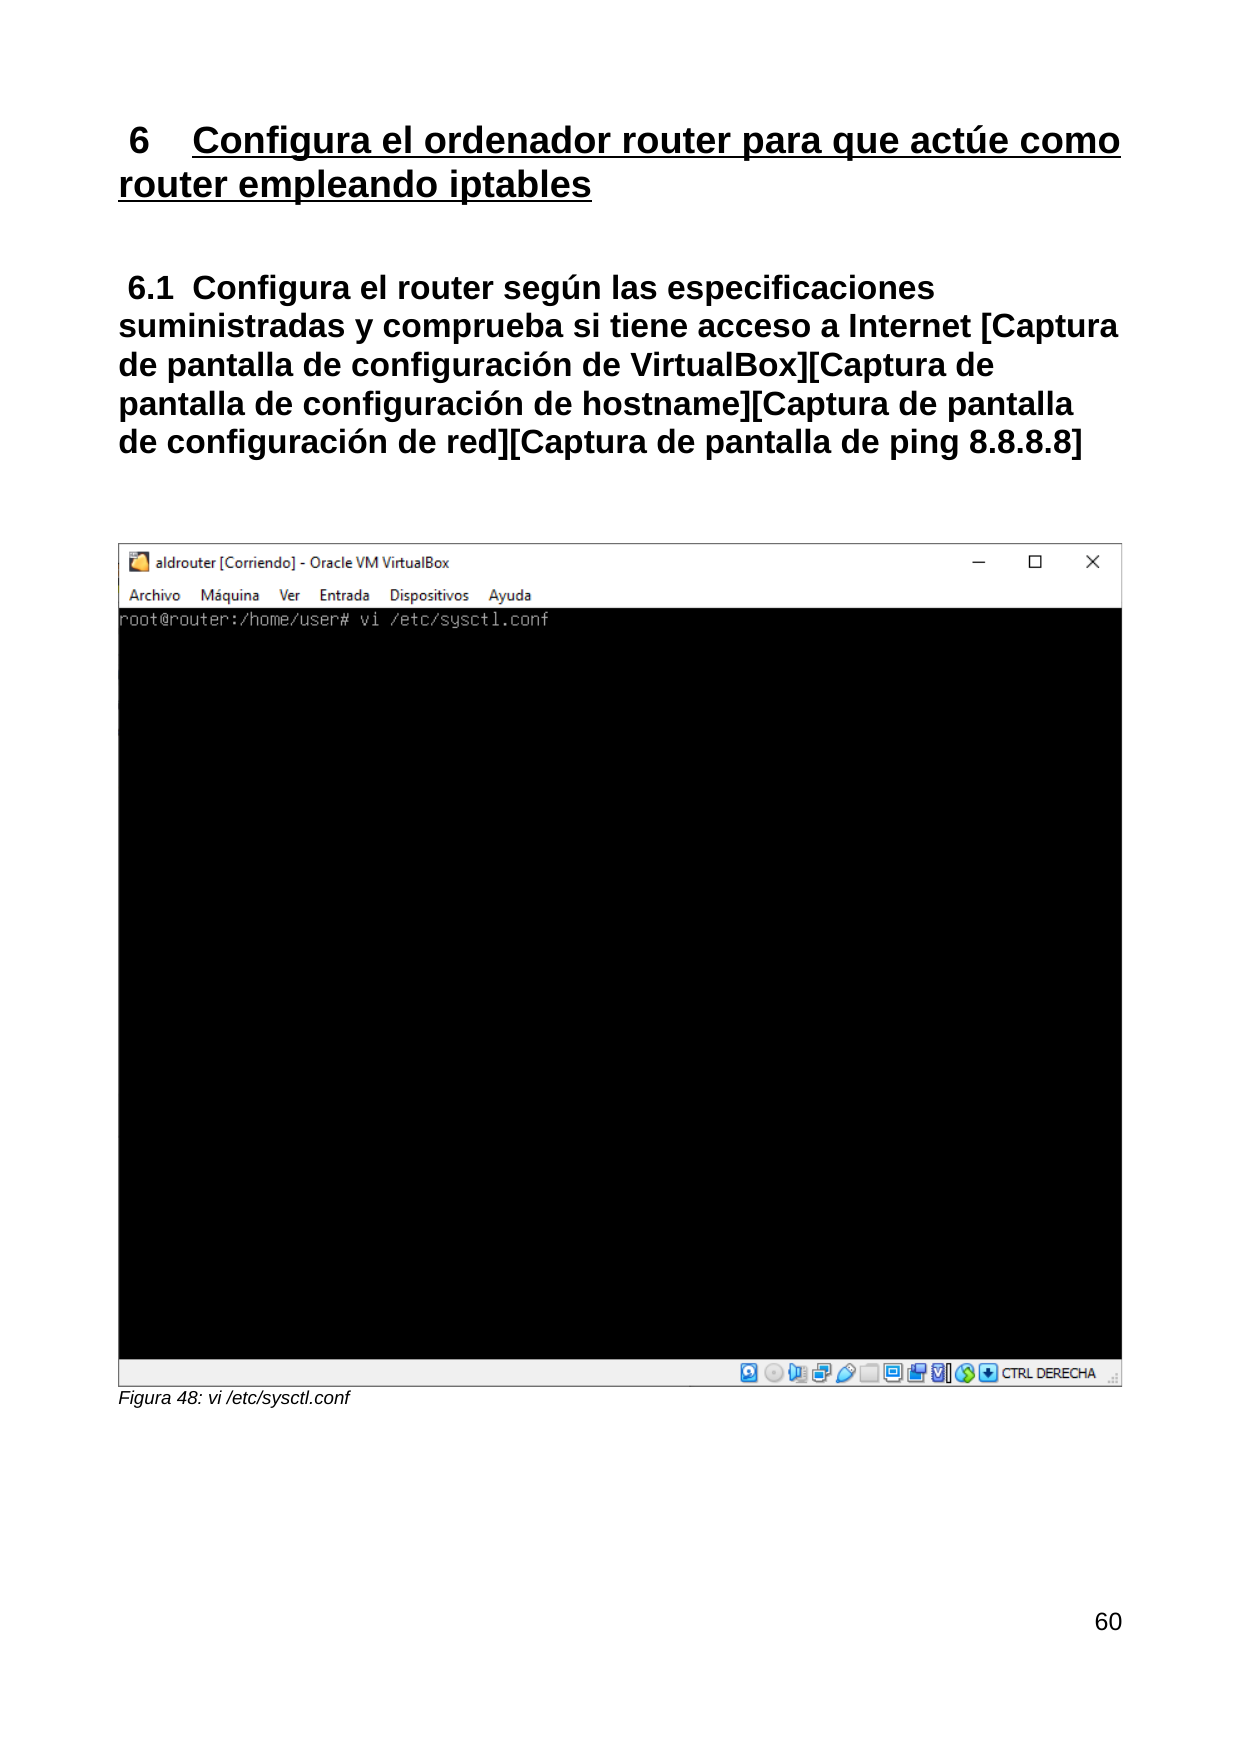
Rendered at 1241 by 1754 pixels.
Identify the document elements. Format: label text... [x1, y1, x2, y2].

text Figura 48: vi /etc/sysctl.conf [118, 1387, 1122, 1408]
picture [118, 543, 1123, 1387]
subtitle Configura el ordenador router para que actúe como router empleando iptables [118, 118, 1122, 205]
subtitle Configura el router según las especificaciones suministradas y comprueba si tiene acceso a Internet [Captura de pantalla de configuración de VirtualBox][Captura de pantalla de configuración de hostname][Captura de pantalla de configuración de red][Captura de pantalla de ping 8.8.8.8] [118, 267, 1122, 461]
